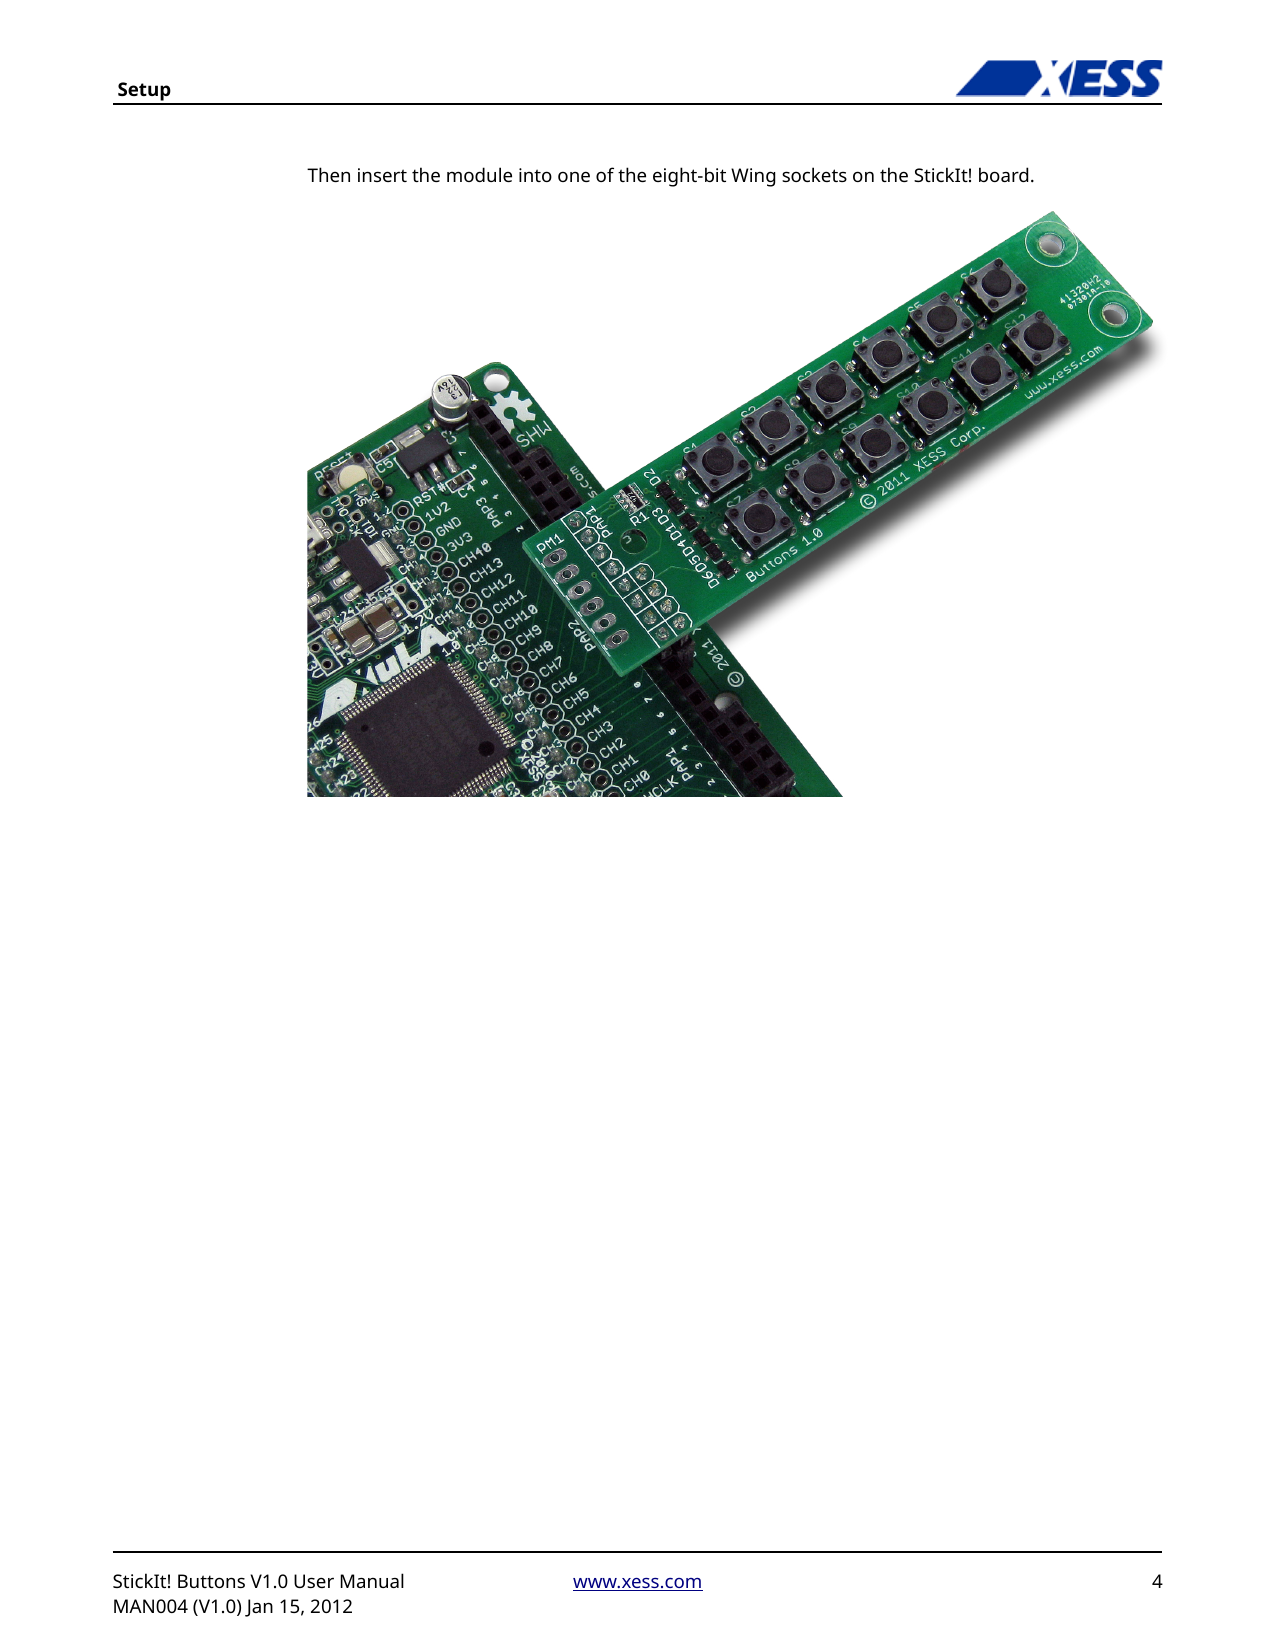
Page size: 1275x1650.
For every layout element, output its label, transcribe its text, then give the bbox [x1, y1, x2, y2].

text Then insert the module into one of the eight-bit Wing sockets on the StickIt! board. [307, 162, 1162, 187]
picture [955, 60, 1163, 97]
picture [307, 200, 1178, 797]
